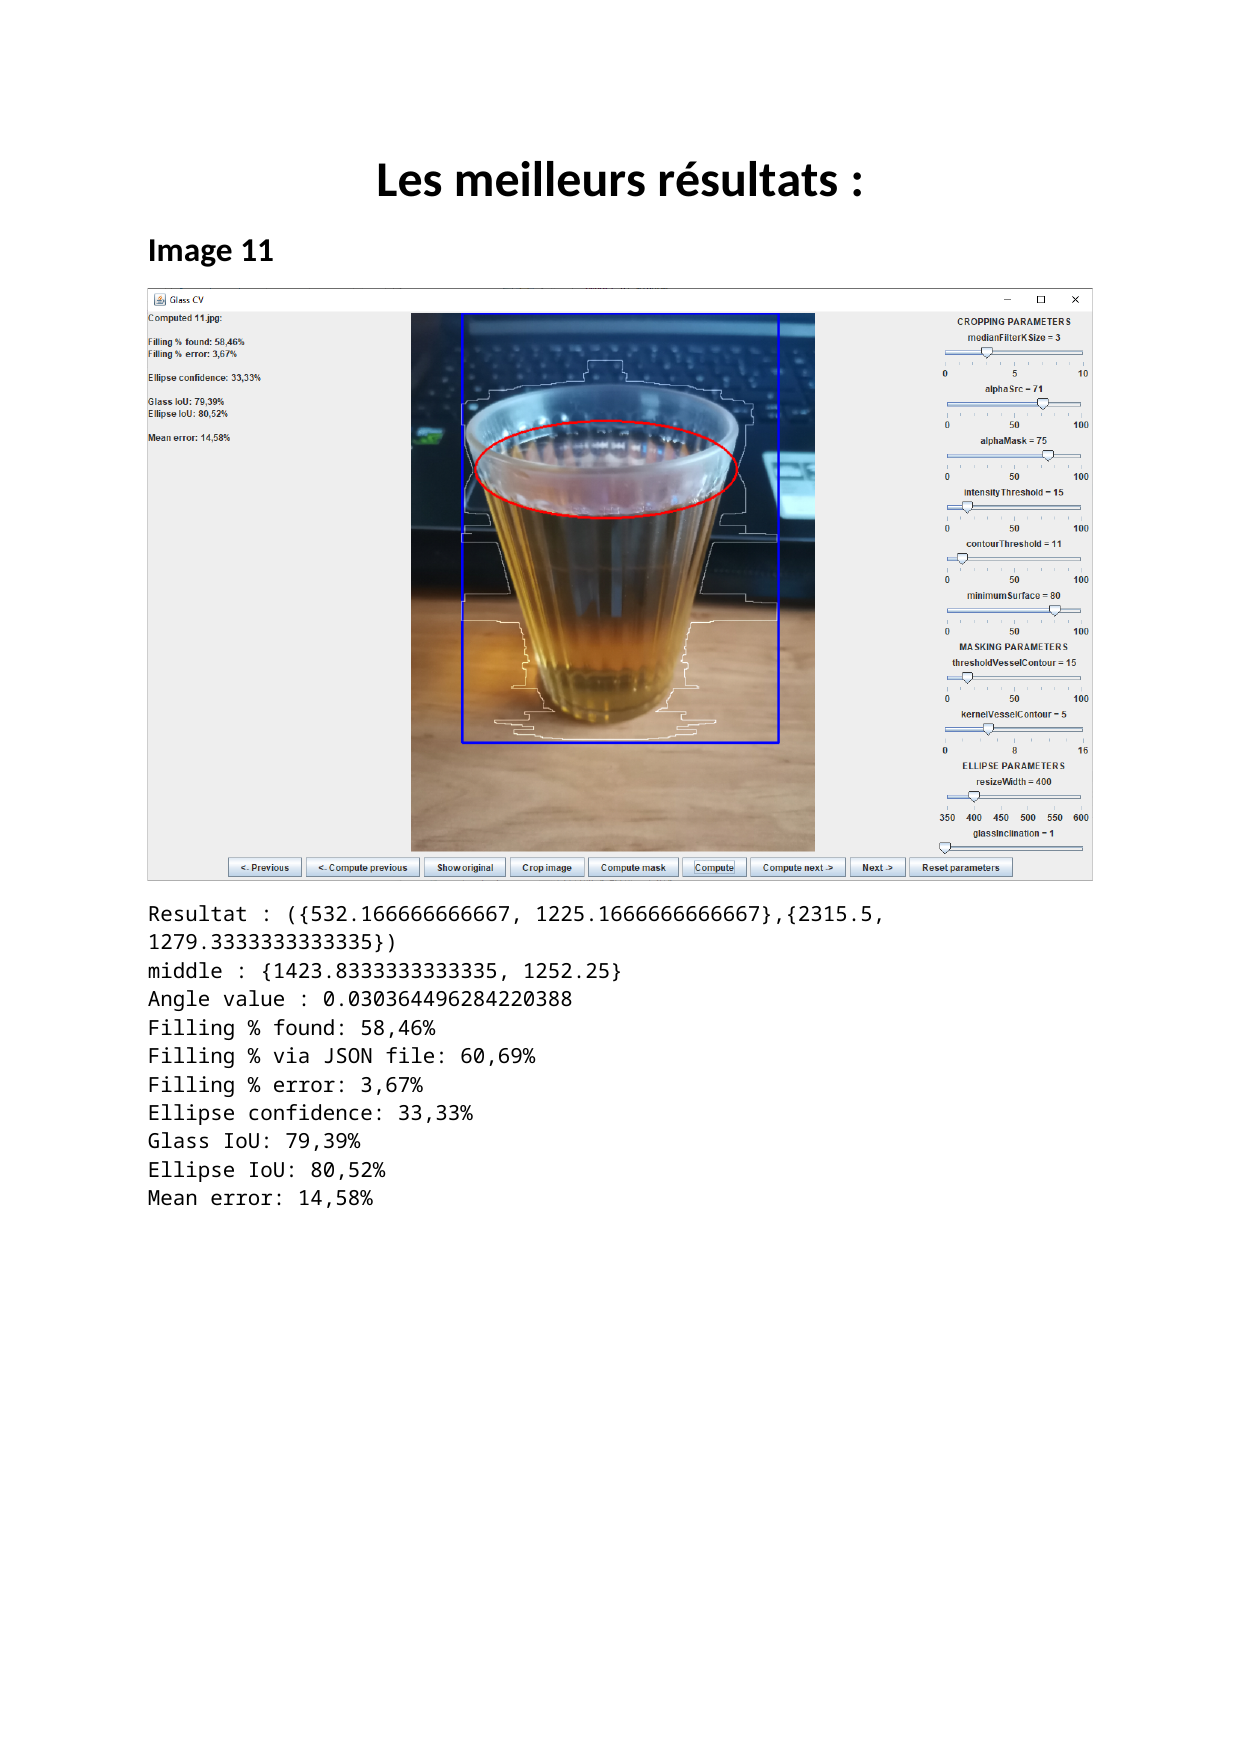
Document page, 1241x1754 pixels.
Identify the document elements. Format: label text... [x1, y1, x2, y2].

text Glass IoU: 79,39% [148, 1127, 1093, 1155]
text Resultat : ({532.166666666667, 1225.1666666666667},{2315.5, 1279.3333333333335}) [148, 899, 1093, 956]
text middle : {1423.8333333333335, 1252.25} [148, 956, 1093, 984]
text Image 11 [148, 229, 1093, 270]
text Ellipse confidence: 33,33% [148, 1098, 1093, 1127]
text Les meilleurs résultats : [148, 148, 1093, 209]
text Filling % via JSON file: 60,69% [148, 1041, 1093, 1070]
text Ellipse IoU: 80,52% [148, 1155, 1093, 1183]
text Filling % error: 3,67% [148, 1070, 1093, 1098]
text Filling % found: 58,46% [148, 1013, 1093, 1041]
text Mean error: 14,58% [148, 1183, 1093, 1212]
text Angle value : 0.030364496284220388 [148, 984, 1093, 1013]
